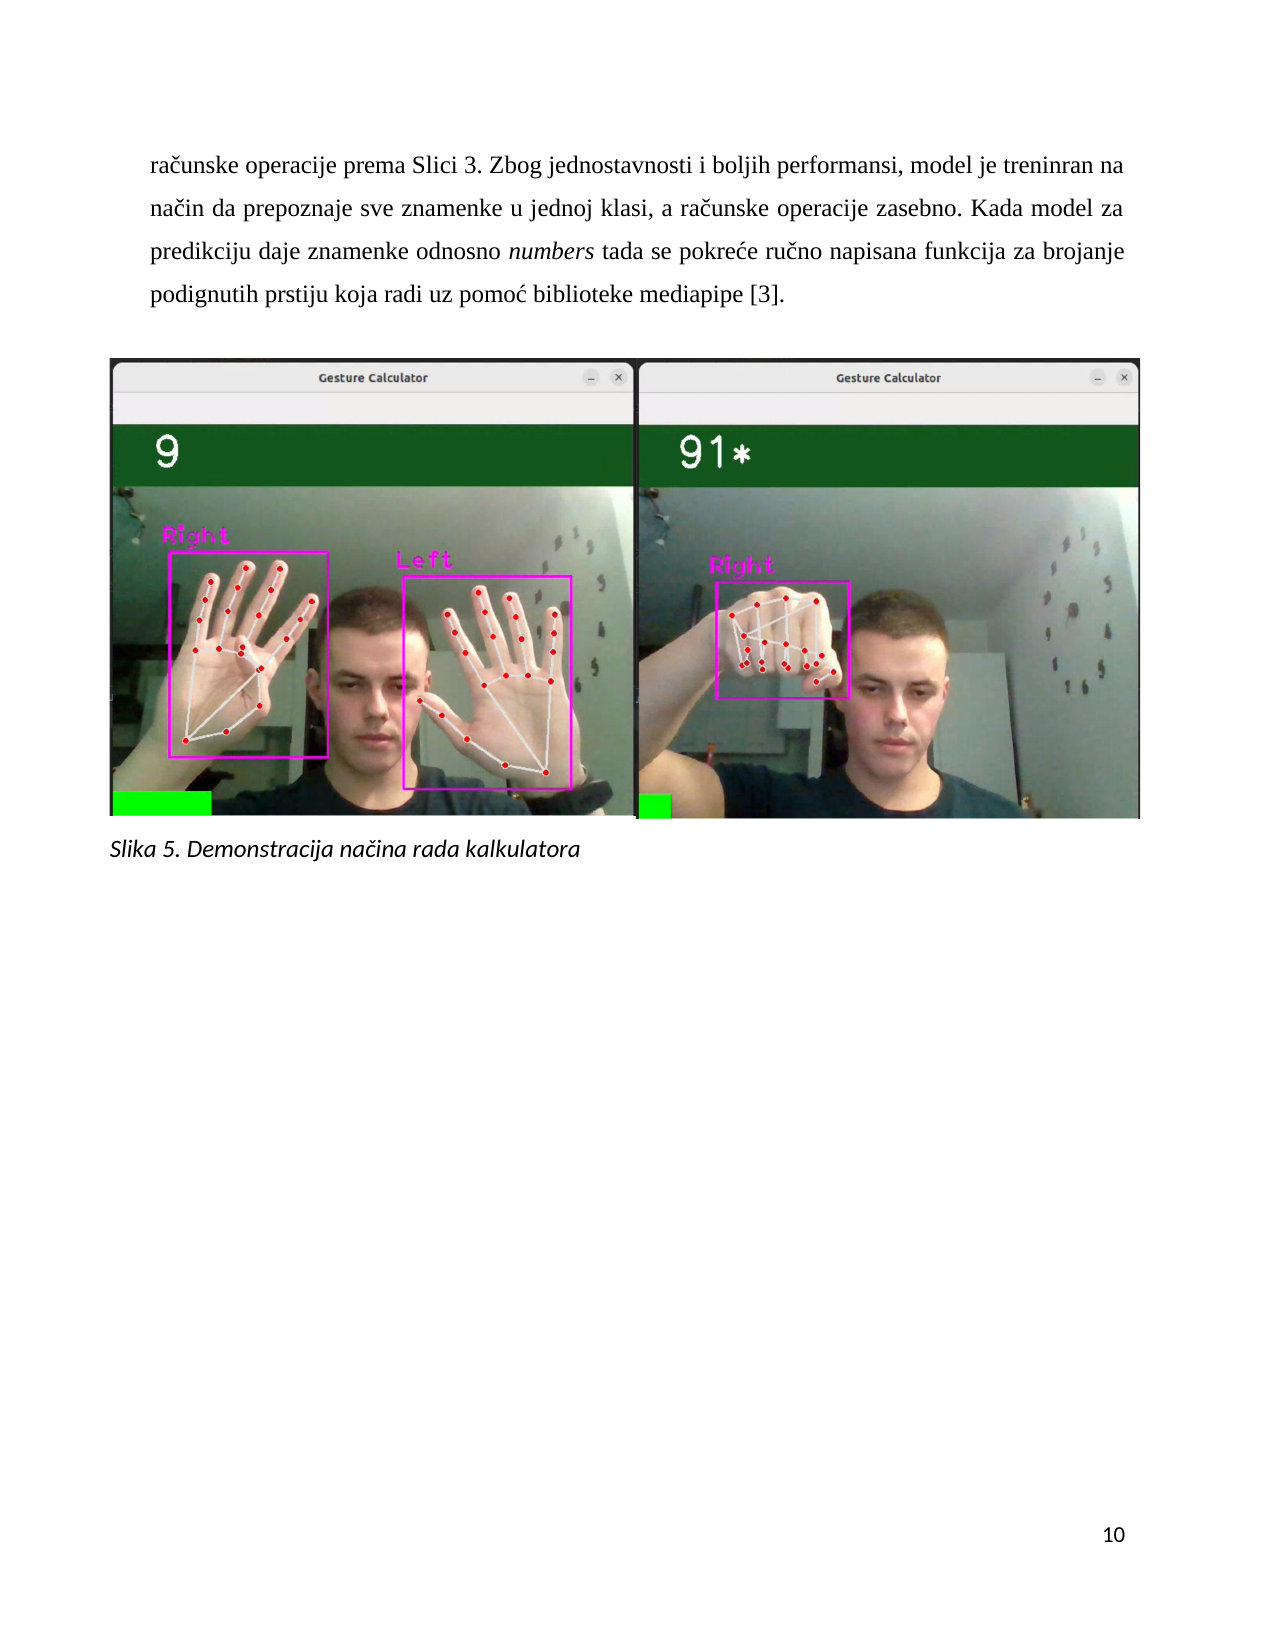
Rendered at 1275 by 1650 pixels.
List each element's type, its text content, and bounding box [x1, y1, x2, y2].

picture [109, 358, 1141, 819]
text Slika 5. Demonstracija načina rada kalkulatora [109, 356, 1166, 863]
text računske operacije prema Slici 3. Zbog jednostavnosti i boljih performansi, model je treninran na način da prepoznaje sve znamenke u jednoj klasi, a računske operacije zasebno. Kada model za predikciju daje znamenke odnosno numbers tada se pokreće ručno napisana funkcija za brojanje podignutih prstiju koja radi uz pomoć biblioteke mediapipe [3]. [150, 150, 1125, 308]
